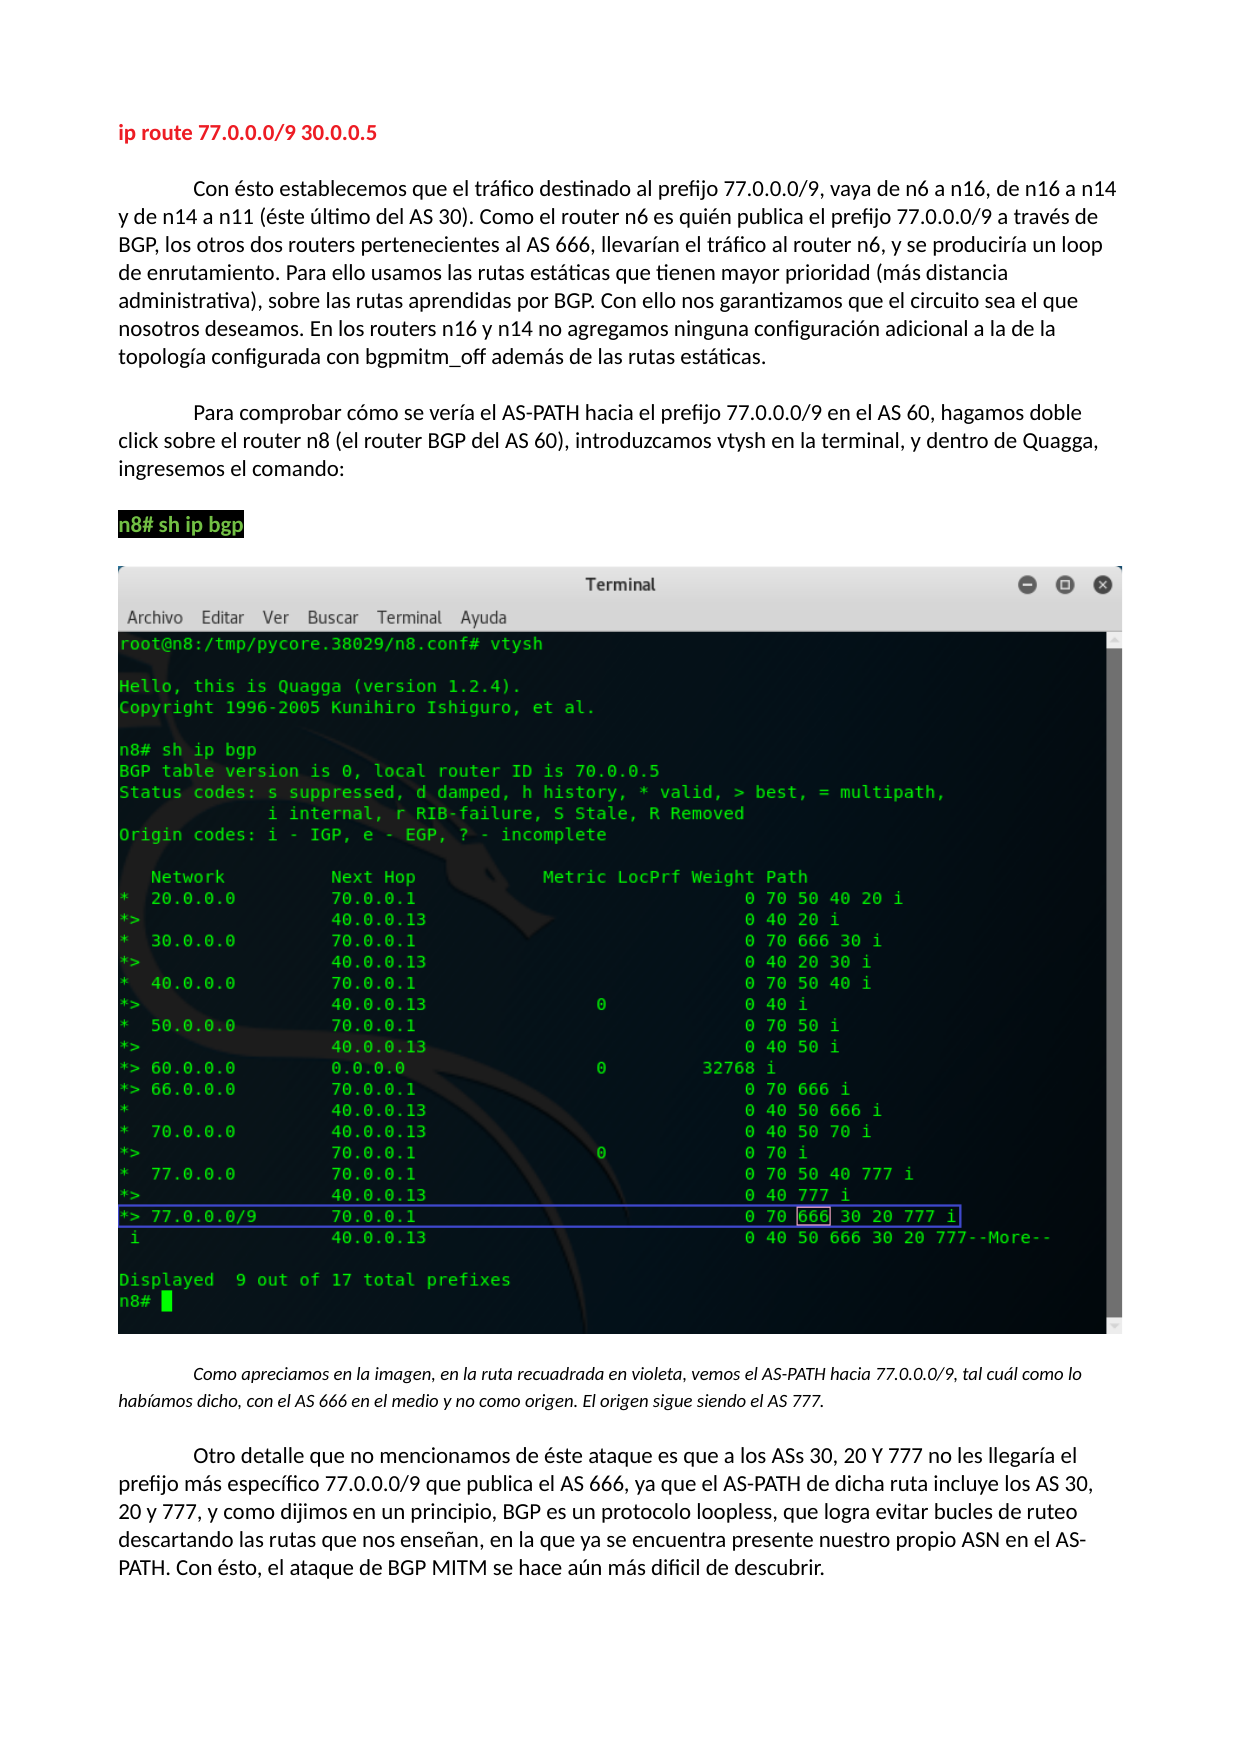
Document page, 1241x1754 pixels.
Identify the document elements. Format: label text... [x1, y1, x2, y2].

text Otro detalle que no mencionamos de éste ataque es que a los ASs 30, 20 Y 777 no les llegaría el prefijo más específico 77.0.0.0/9 que publica el AS 666, ya que el AS-PATH de dicha ruta incluye los AS 30, 20 y 777, y como dijimos en un principio, BGP es un protocolo loopless, que logra evitar bucles de ruteo descartando las rutas que nos enseñan, en la que ya se encuentra presente nuestro propio ASN en el AS-PATH. Con ésto, el ataque de BGP MITM se hace aún más dificil de descubrir. [118, 1441, 1122, 1581]
text Para comprobar cómo se vería el AS-PATH hacia el prefijo 77.0.0.0/9 en el AS 60, hagamos doble click sobre el router n8 (el router BGP del AS 60), introduzcamos vtysh en la terminal, y dentro de Quagga, ingresemos el comando: [118, 398, 1122, 482]
text n8# sh ip bgp [118, 510, 1122, 538]
text Como apreciamos en la imagen, en la ruta recuadrada en violeta, vemos el AS-PATH hacia 77.0.0.0/9, tal cuál como lo habíamos dicho, con el AS 666 en el medio y no como origen. El origen sigue siendo el AS 777. [118, 1362, 1122, 1413]
text Con ésto establecemos que el tráfico destinado al prefijo 77.0.0.0/9, vaya de n6 a n16, de n16 a n14 y de n14 a n11 (éste último del AS 30). Como el router n6 es quién publica el prefijo 77.0.0.0/9 a través de BGP, los otros dos routers pertenecientes al AS 666, llevarían el tráfico al router n6, y se produciría un loop de enrutamiento. Para ello usamos las rutas estáticas que tienen mayor prioridad (más distancia administrativa), sobre las rutas aprendidas por BGP. Con ello nos garantizamos que el circuito sea el que nosotros deseamos. En los routers n16 y n14 no agregamos ninguna configuración adicional a la de la topología configurada con bgpmitm_off además de las rutas estáticas. [118, 174, 1122, 370]
picture [118, 566, 1123, 1334]
text ip route 77.0.0.0/9 30.0.0.5 [118, 118, 1122, 146]
